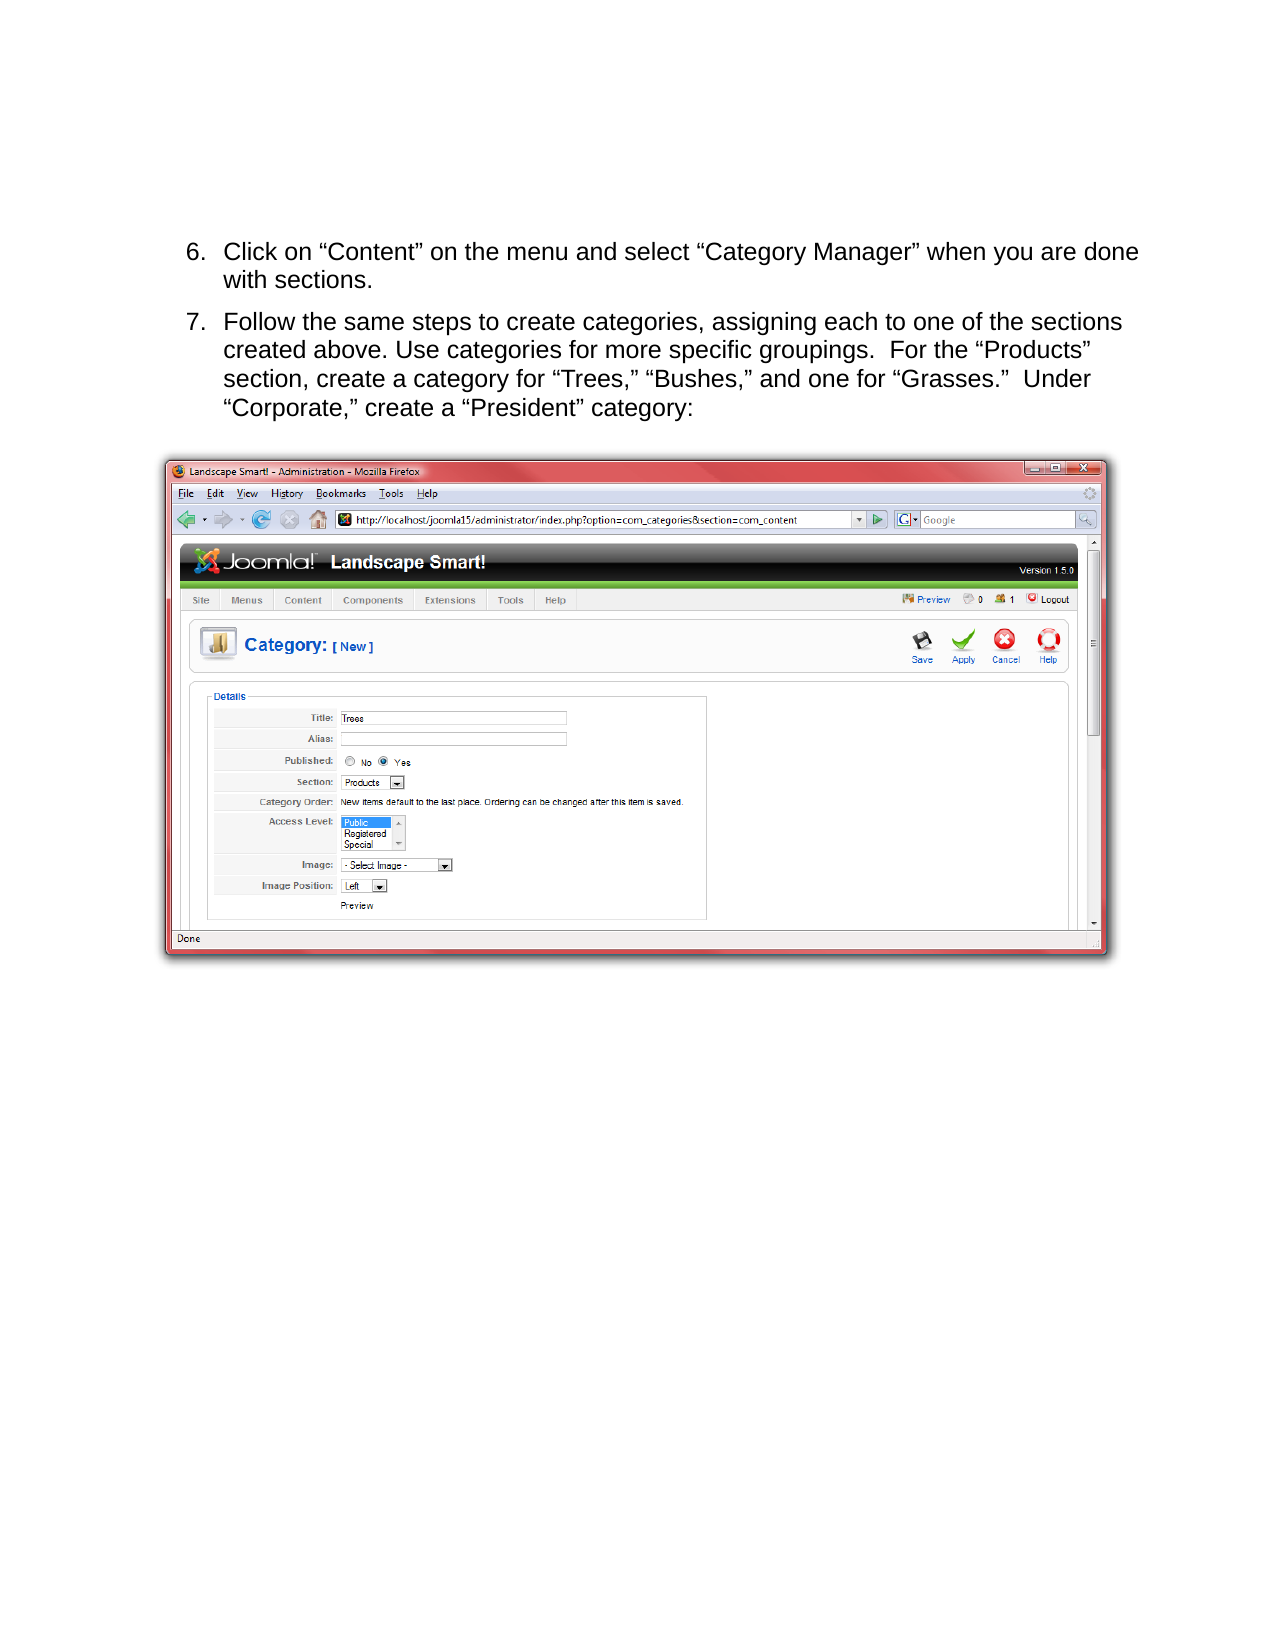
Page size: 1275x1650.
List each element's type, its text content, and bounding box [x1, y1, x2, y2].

list Click on “Content” on the menu and select “Category Manager” when you are done with sections. [186, 237, 1157, 294]
list Follow the same steps to create categories, assigning each to one of the sections created above. Use categories for more specific groupings. For the “Products” section, create a category for “Trees,” “Bushes,” and one for “Grasses.” Under “Corporate,” create a “President” category: [186, 307, 1157, 422]
picture [153, 448, 1122, 970]
